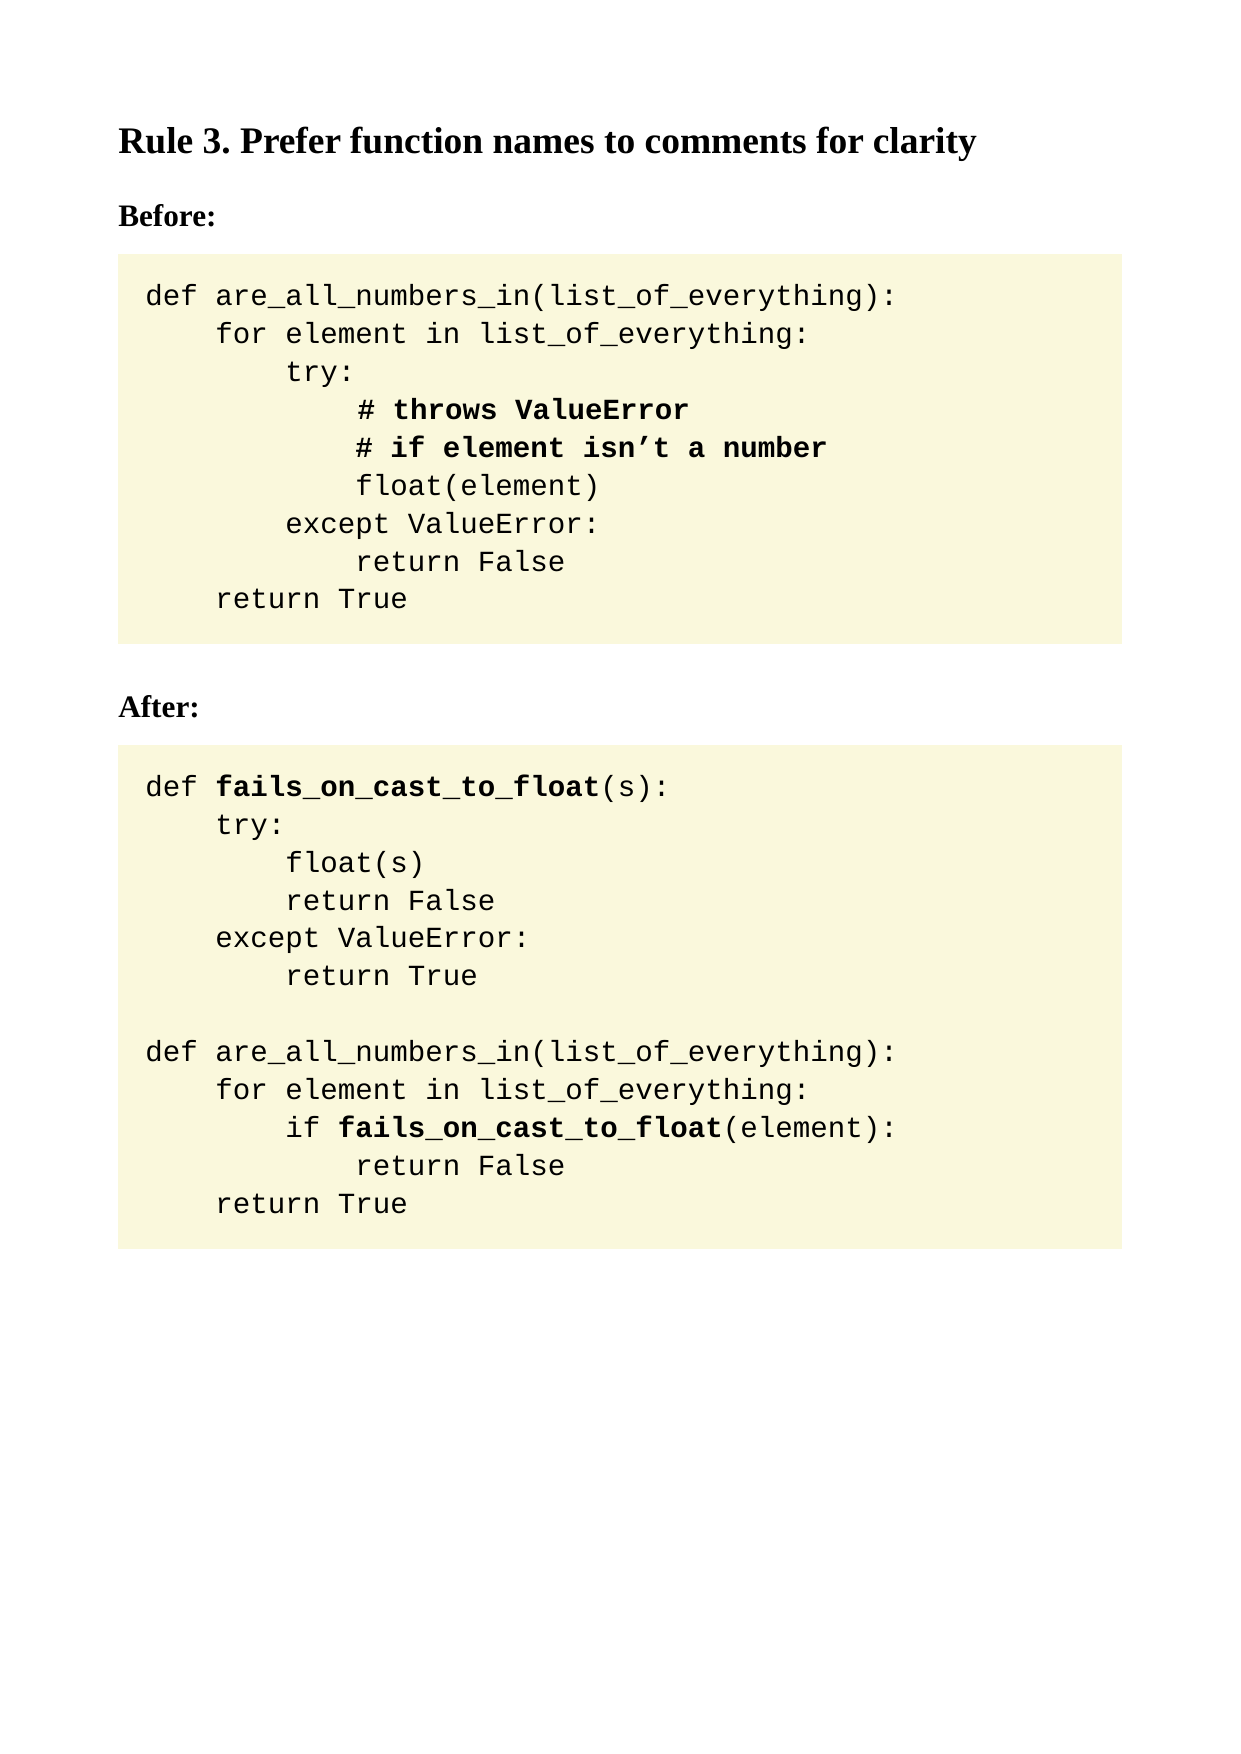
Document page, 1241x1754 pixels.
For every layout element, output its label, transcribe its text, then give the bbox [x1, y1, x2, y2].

text return True [118, 934, 1122, 972]
text return True [118, 1162, 1122, 1249]
text try: [118, 783, 1122, 821]
text float(s) [118, 821, 1122, 859]
text def fails_on_cast_to_float(s): [118, 745, 1122, 783]
text try: [118, 330, 1122, 368]
text return False [118, 520, 1122, 558]
text for element in list_of_everything: [118, 1048, 1122, 1086]
text except ValueError: [118, 482, 1122, 520]
text return True [118, 558, 1122, 644]
text def are_all_numbers_in(list_of_everything): [118, 254, 1122, 292]
text def are_all_numbers_in(list_of_everything): [118, 1010, 1122, 1048]
text # throws ValueError [118, 368, 1122, 406]
text if fails_on_cast_to_float(element): [118, 1086, 1122, 1124]
text # if element isn’t a number [118, 406, 1122, 444]
text for element in list_of_everything: [118, 292, 1122, 330]
text After: [118, 679, 1122, 727]
text return False [118, 859, 1122, 897]
subtitle Rule 3. Prefer function names to comments for clarity [118, 118, 1122, 161]
text Before: [118, 188, 1122, 236]
text float(element) [118, 444, 1122, 482]
text return False [118, 1124, 1122, 1162]
text except ValueError: [118, 897, 1122, 934]
